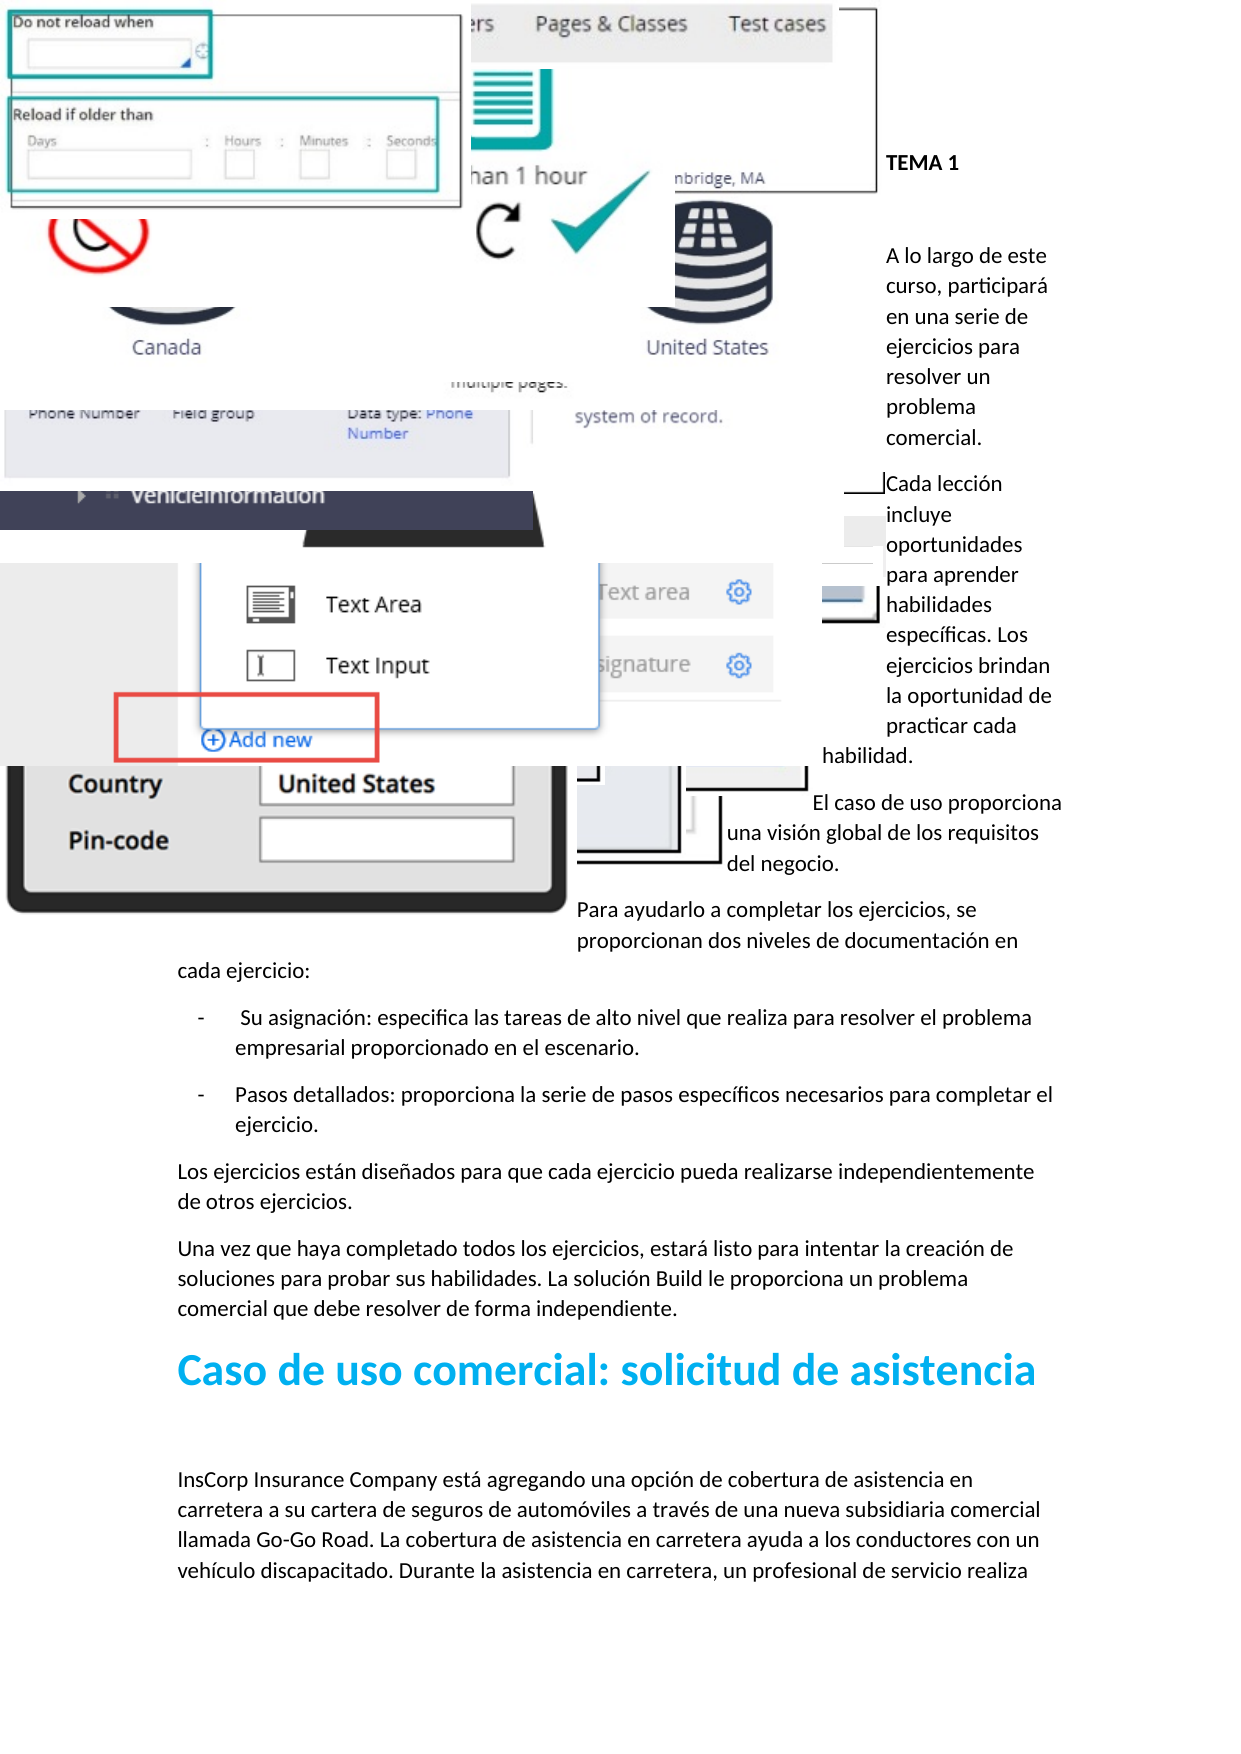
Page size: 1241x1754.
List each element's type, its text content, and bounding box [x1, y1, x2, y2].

text Para ayudarlo a completar los ejercicios, se proporcionan dos niveles de documentación en cada ejercicio: [177, 896, 1063, 984]
text El caso de uso proporciona una visión global de los requisitos del negocio. [577, 788, 1063, 877]
text InsCorp Insurance Company está agregando una opción de cobertura de asistencia en carretera a su cartera de seguros de automóviles a través de una nueva subsidiaria comercial llamada Go-Go Road. La cobertura de asistencia en carretera ayuda a los conductores con un vehículo discapacitado. Durante la asistencia en carretera, un profesional de servicio realiza [177, 1465, 1063, 1584]
list Pasos detallados: proporciona la serie de pasos específicos necesarios para completar el ejercicio. [197, 1080, 1063, 1138]
text A lo largo de este curso, participará en una serie de ejercicios para resolver un problema comercial. [886, 241, 1063, 451]
text Los ejercicios están diseñados para que cada ejercicio pueda realizarse independientemente de otros ejercicios. [177, 1157, 1063, 1215]
picture [0, 0, 886, 938]
text Cada lección incluye oportunidades para aprender habilidades específicas. Los ejercicios brindan la oportunidad de practicar cada habilidad. [813, 469, 1063, 769]
text TEMA 1 [886, 148, 1063, 176]
list Su asignación: especifica las tareas de alto nivel que realiza para resolver el problema empresarial proporcionado en el escenario. [197, 1003, 1063, 1061]
text Caso de uso comercial: solicitud de asistencia [177, 1341, 1063, 1397]
text Una vez que haya completado todos los ejercicios, estará listo para intentar la creación de soluciones para probar sus habilidades. La solución Build le proporciona un problema comercial que debe resolver de forma independiente. [177, 1234, 1063, 1322]
